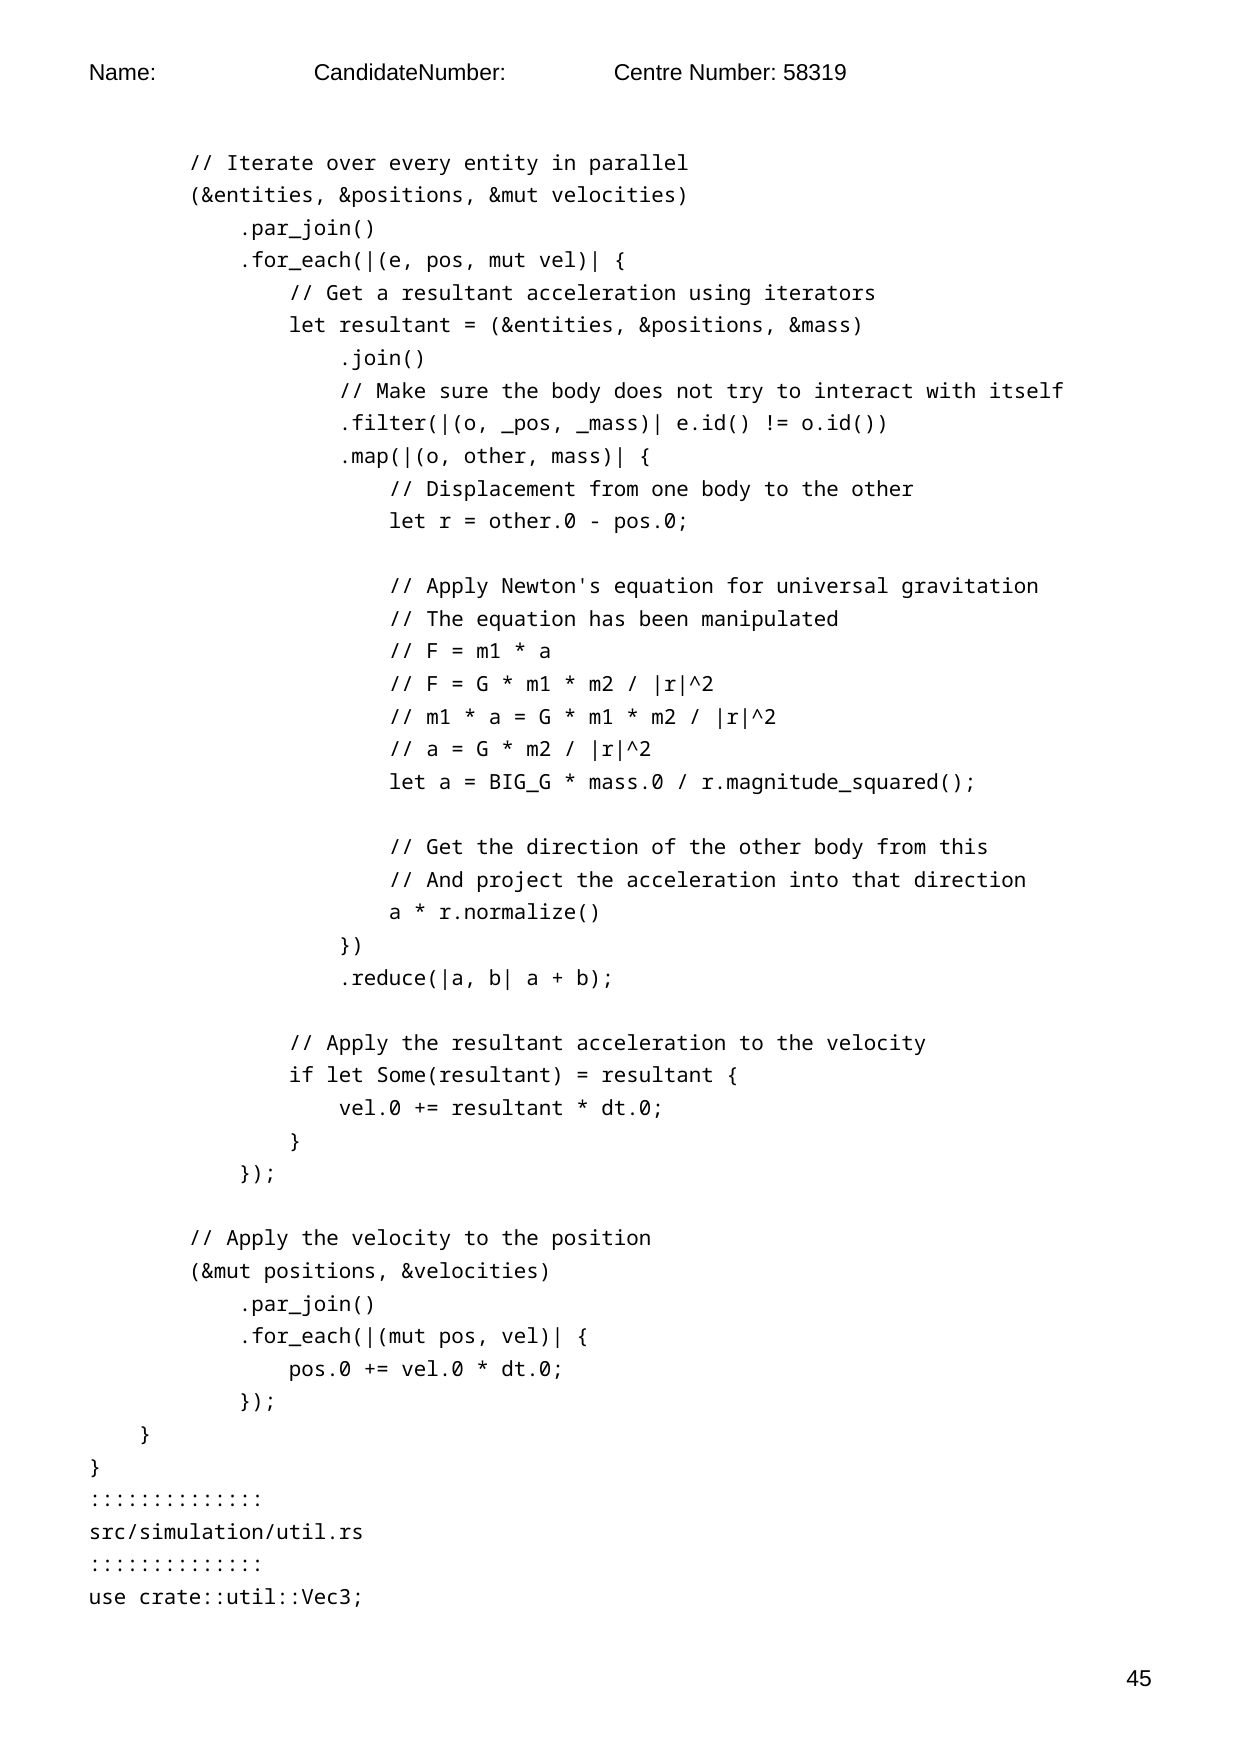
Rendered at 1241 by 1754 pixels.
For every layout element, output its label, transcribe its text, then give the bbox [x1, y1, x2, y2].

text let resultant = (&entities, &positions, &mass) [88, 311, 1152, 339]
text }); [88, 1387, 1152, 1415]
text // And project the acceleration into that direction [88, 865, 1152, 893]
text (&entities, &positions, &mut velocities) [88, 180, 1152, 209]
text vel.0 += resultant * dt.0; [88, 1093, 1152, 1122]
text // Get the direction of the other body from this [88, 832, 1152, 861]
text // a = G * m2 / |r|^2 [88, 734, 1152, 763]
text let r = other.0 - pos.0; [88, 506, 1152, 535]
text // Apply the resultant acceleration to the velocity [88, 1028, 1152, 1056]
text }) [88, 930, 1152, 958]
text // Iterate over every entity in parallel [88, 148, 1152, 176]
text .for_each(|(e, pos, mut vel)| { [88, 245, 1152, 274]
text (&mut positions, &velocities) [88, 1256, 1152, 1284]
text let a = BIG_G * mass.0 / r.magnitude_squared(); [88, 767, 1152, 796]
text use crate::util::Vec3; [88, 1582, 1152, 1611]
text // F = G * m1 * m2 / |r|^2 [88, 669, 1152, 698]
text }); [88, 1158, 1152, 1187]
text .for_each(|(mut pos, vel)| { [88, 1321, 1152, 1350]
text // Make sure the body does not try to interact with itself [88, 376, 1152, 404]
text .join() [88, 343, 1152, 372]
text // Displacement from one body to the other [88, 474, 1152, 502]
text // Apply Newton's equation for universal gravitation [88, 571, 1152, 600]
text .map(|(o, other, mass)| { [88, 441, 1152, 469]
text .filter(|(o, _pos, _mass)| e.id() != o.id()) [88, 408, 1152, 437]
text } [88, 1452, 1152, 1480]
text :::::::::::::: [88, 1549, 1152, 1578]
text // F = m1 * a [88, 637, 1152, 665]
text if let Some(resultant) = resultant { [88, 1061, 1152, 1089]
text .par_join() [88, 213, 1152, 241]
text a * r.normalize() [88, 897, 1152, 926]
text pos.0 += vel.0 * dt.0; [88, 1354, 1152, 1382]
text .par_join() [88, 1289, 1152, 1317]
text } [88, 1126, 1152, 1154]
text // m1 * a = G * m1 * m2 / |r|^2 [88, 702, 1152, 730]
text src/simulation/util.rs [88, 1517, 1152, 1545]
text :::::::::::::: [88, 1484, 1152, 1513]
text } [88, 1419, 1152, 1448]
text // Apply the velocity to the position [88, 1223, 1152, 1252]
text // Get a resultant acceleration using iterators [88, 278, 1152, 306]
text .reduce(|a, b| a + b); [88, 963, 1152, 991]
text // The equation has been manipulated [88, 604, 1152, 632]
